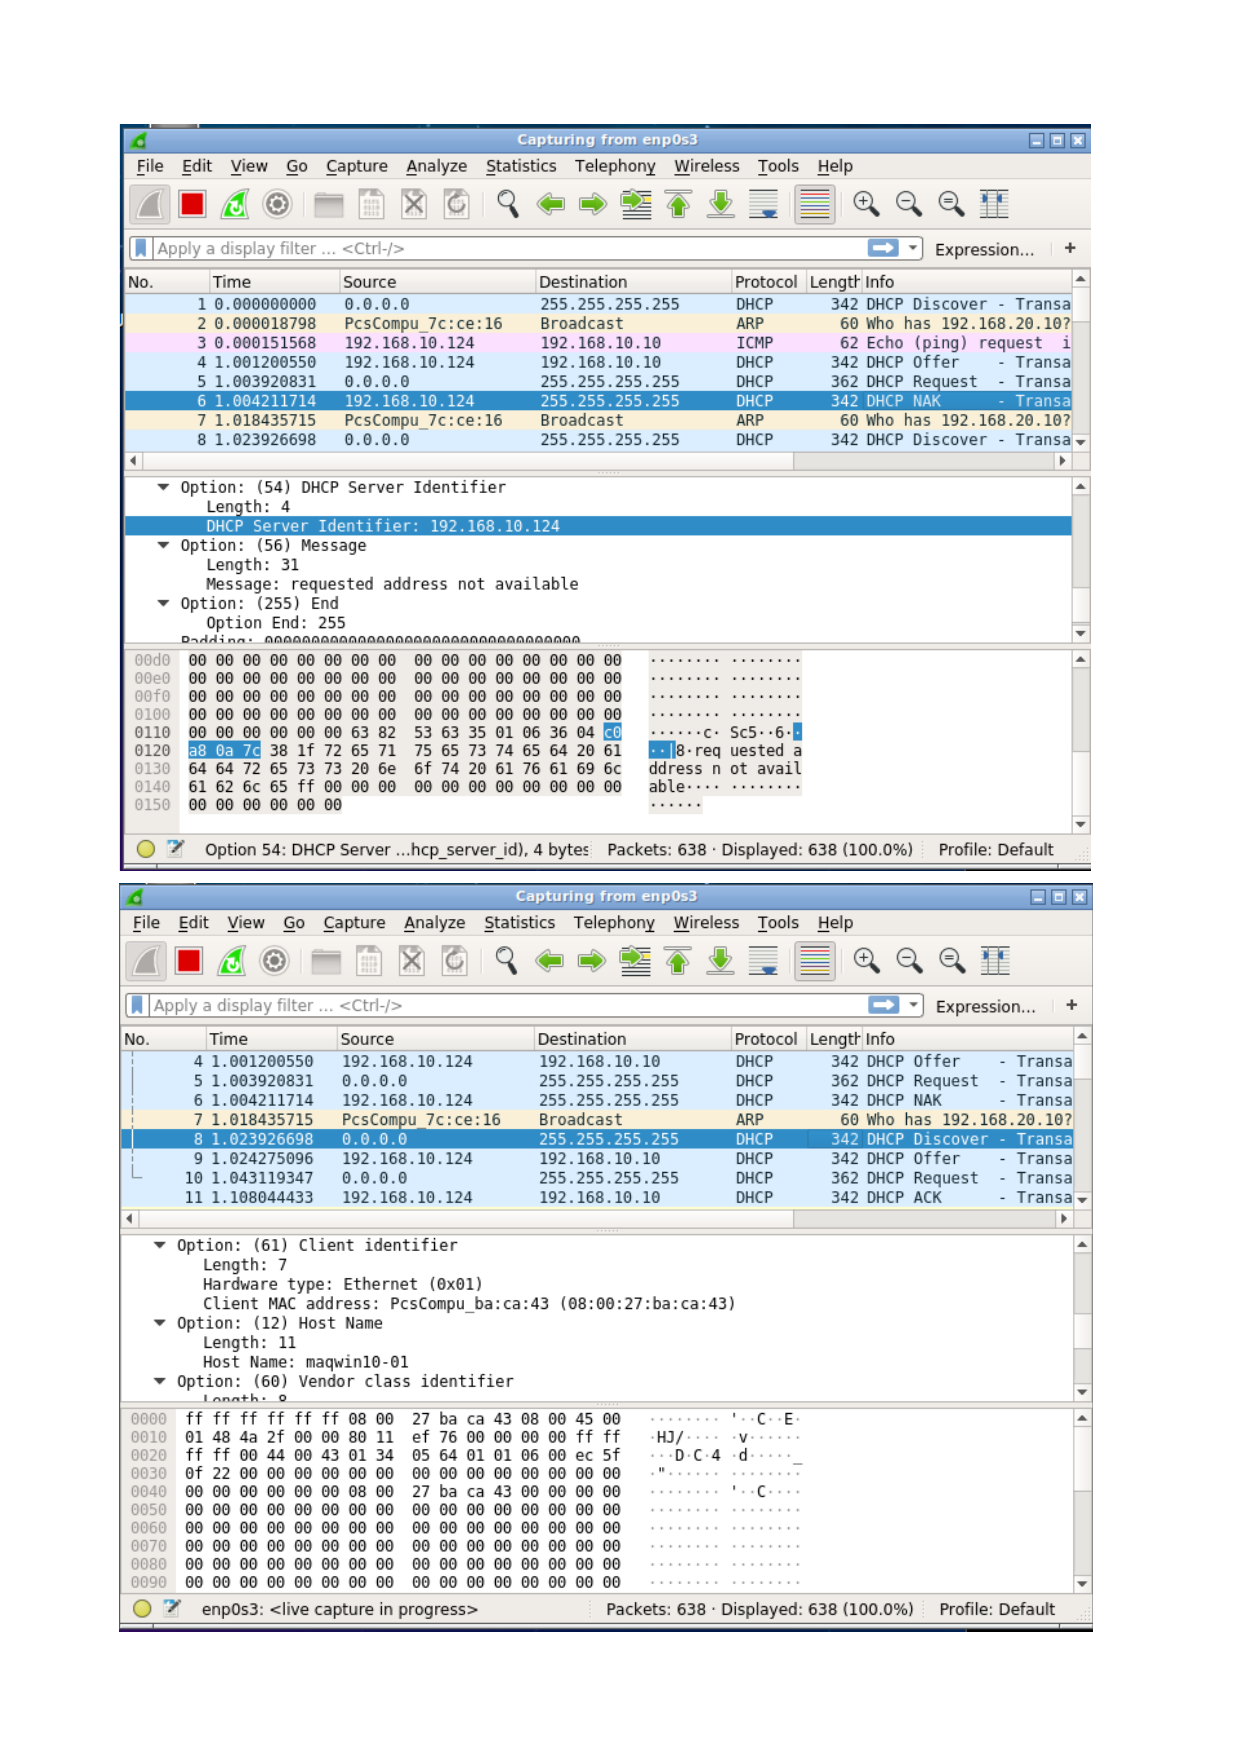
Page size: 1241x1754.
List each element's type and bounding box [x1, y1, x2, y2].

picture [119, 124, 1091, 871]
picture [119, 883, 1093, 1632]
